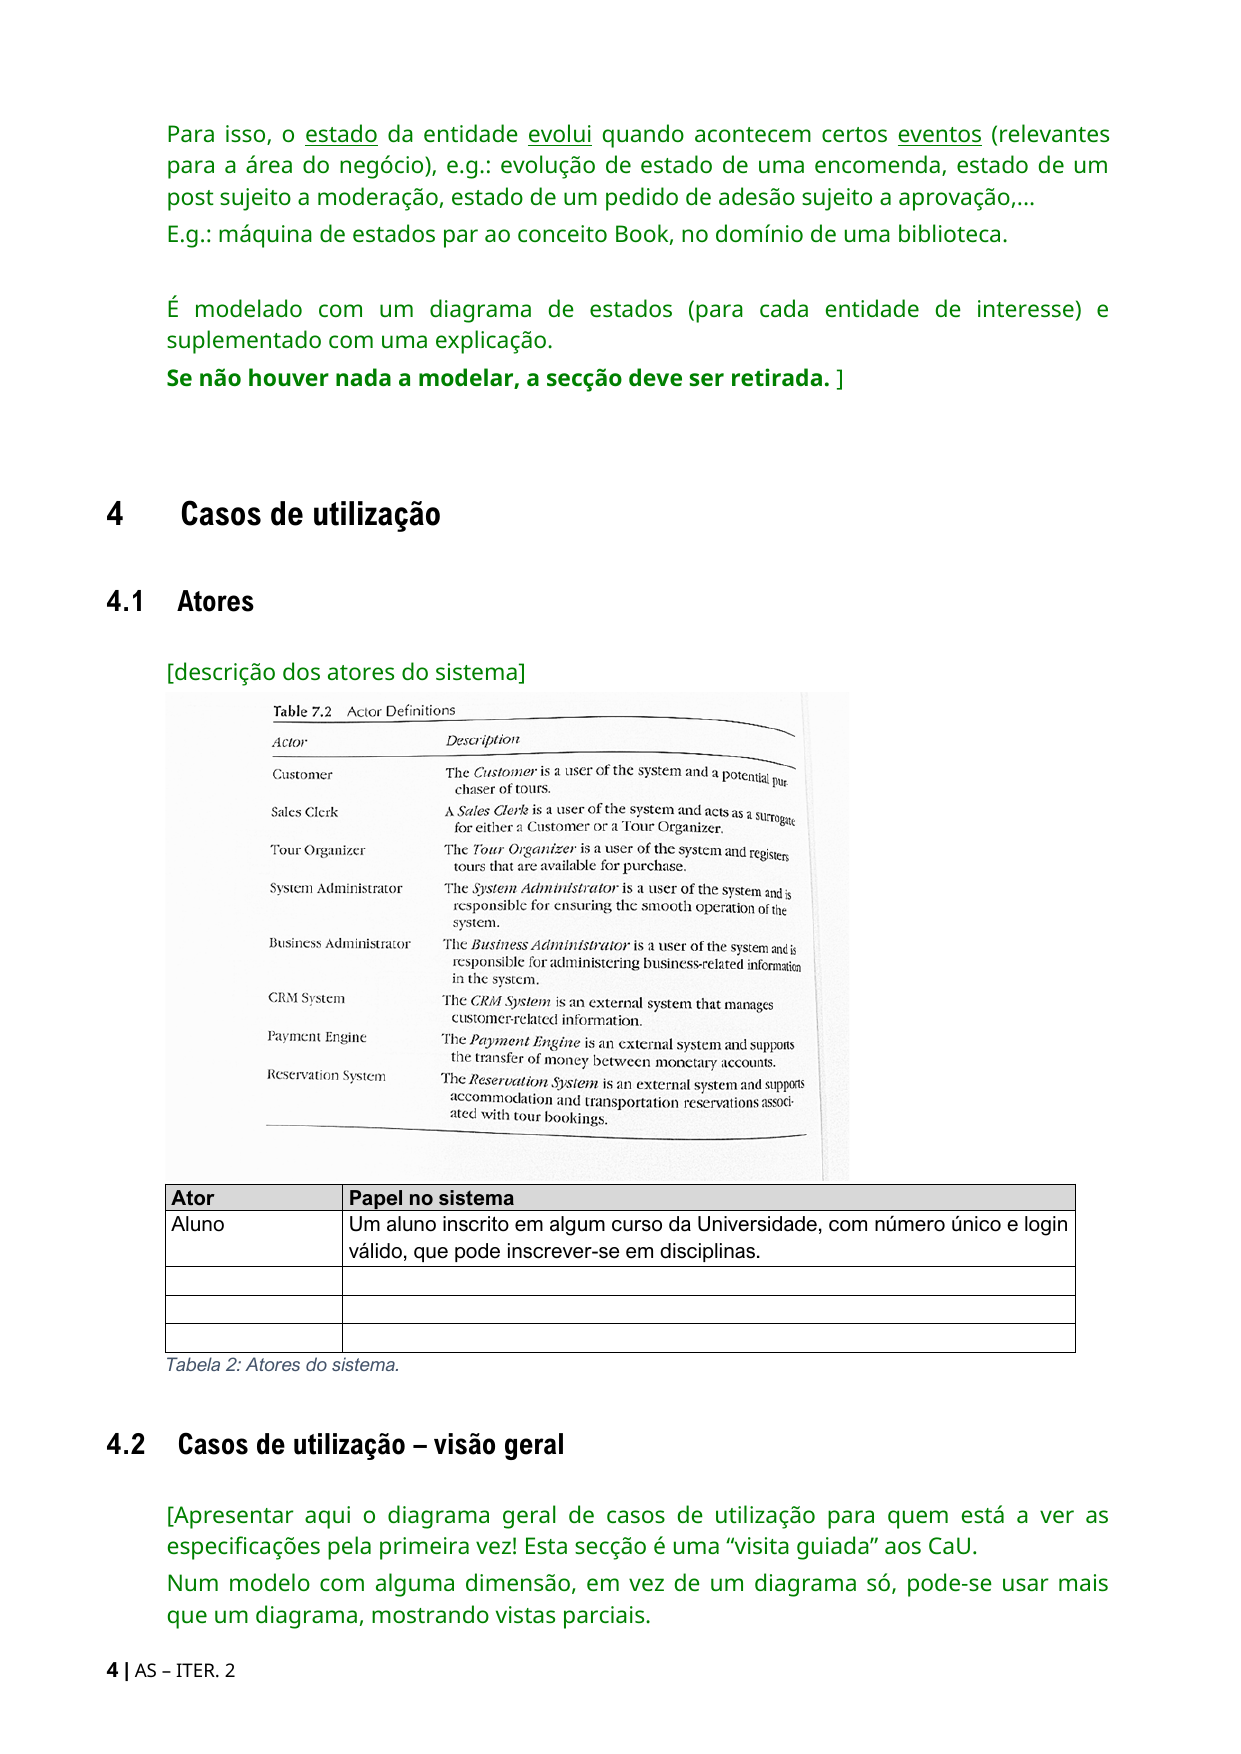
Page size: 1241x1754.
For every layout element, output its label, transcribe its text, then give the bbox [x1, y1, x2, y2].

table_cell Um aluno inscrito em algum curso da Universidade, com número único e login válido, que pode inscrever-se em disciplinas. [343, 1211, 1075, 1266]
table_header Papel no sistema [343, 1185, 1075, 1210]
text [descrição dos atores do sistema] [166, 655, 1110, 687]
text [Apresentar aqui o diagrama geral de casos de utilização para quem está a ver as especificações pela primeira vez! Esta secção é uma “visita guiada” aos CaU. [166, 1498, 1110, 1561]
text E.g.: máquina de estados par ao conceito Book, no domínio de uma biblioteca. [166, 218, 1110, 249]
text Tabela 2: Atores do sistema. [165, 1353, 1110, 1376]
text Se não houver nada a modelar, a secção deve ser retirada. ] [166, 362, 1110, 393]
text Num modelo com alguma dimensão, em vez de um diagrama só, pode-se usar mais que um diagrama, mostrando vistas parciais. [166, 1567, 1110, 1630]
table_cell [166, 1324, 342, 1352]
table_cell [343, 1324, 1075, 1352]
subtitle Casos de utilização – visão geral [106, 1426, 1110, 1461]
table_cell Aluno [166, 1211, 342, 1266]
text Para isso, o estado da entidade evolui quando acontecem certos eventos (relevantes para a área do negócio), e.g.: evolução de estado de uma encomenda, estado de um post sujeito a moderação, estado de um pedido de adesão sujeito a aprovação,... [166, 118, 1110, 212]
table_header Ator [166, 1185, 342, 1210]
picture [165, 692, 850, 1181]
subtitle Casos de utilização [106, 492, 1051, 533]
table_cell [166, 1267, 342, 1295]
text É modelado com um diagrama de estados (para cada entidade de interesse) e suplementado com uma explicação. [166, 293, 1110, 356]
subtitle Atores [106, 583, 1110, 618]
table_cell [343, 1267, 1075, 1295]
table_cell [343, 1296, 1075, 1323]
table_cell [166, 1296, 342, 1323]
